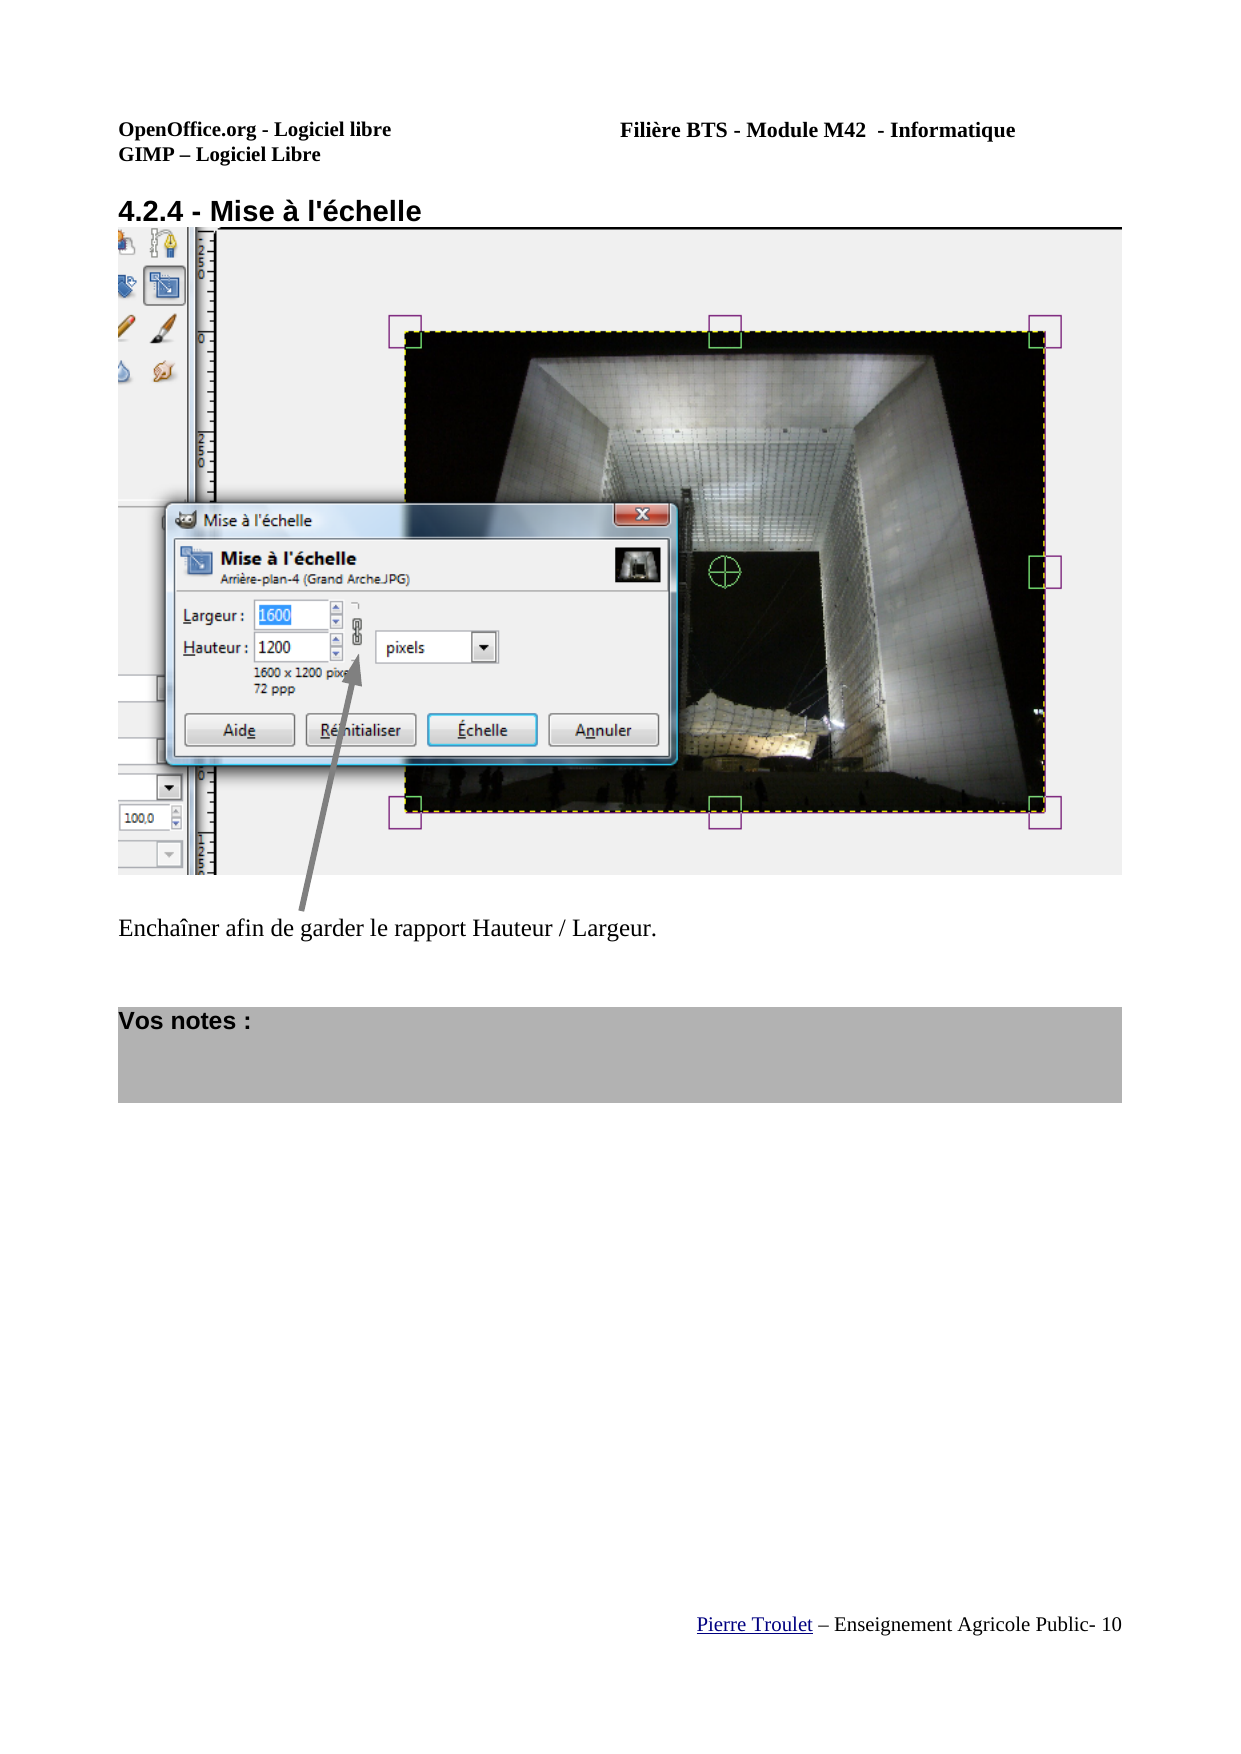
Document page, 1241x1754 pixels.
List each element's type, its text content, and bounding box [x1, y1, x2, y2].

picture [118, 227, 1122, 875]
text Enchaîner afin de garder le rapport Hauteur / Largeur. [118, 914, 1122, 942]
subtitle Vos notes : [118, 1007, 1122, 1035]
subtitle Mise à l'échelle [118, 195, 1122, 227]
